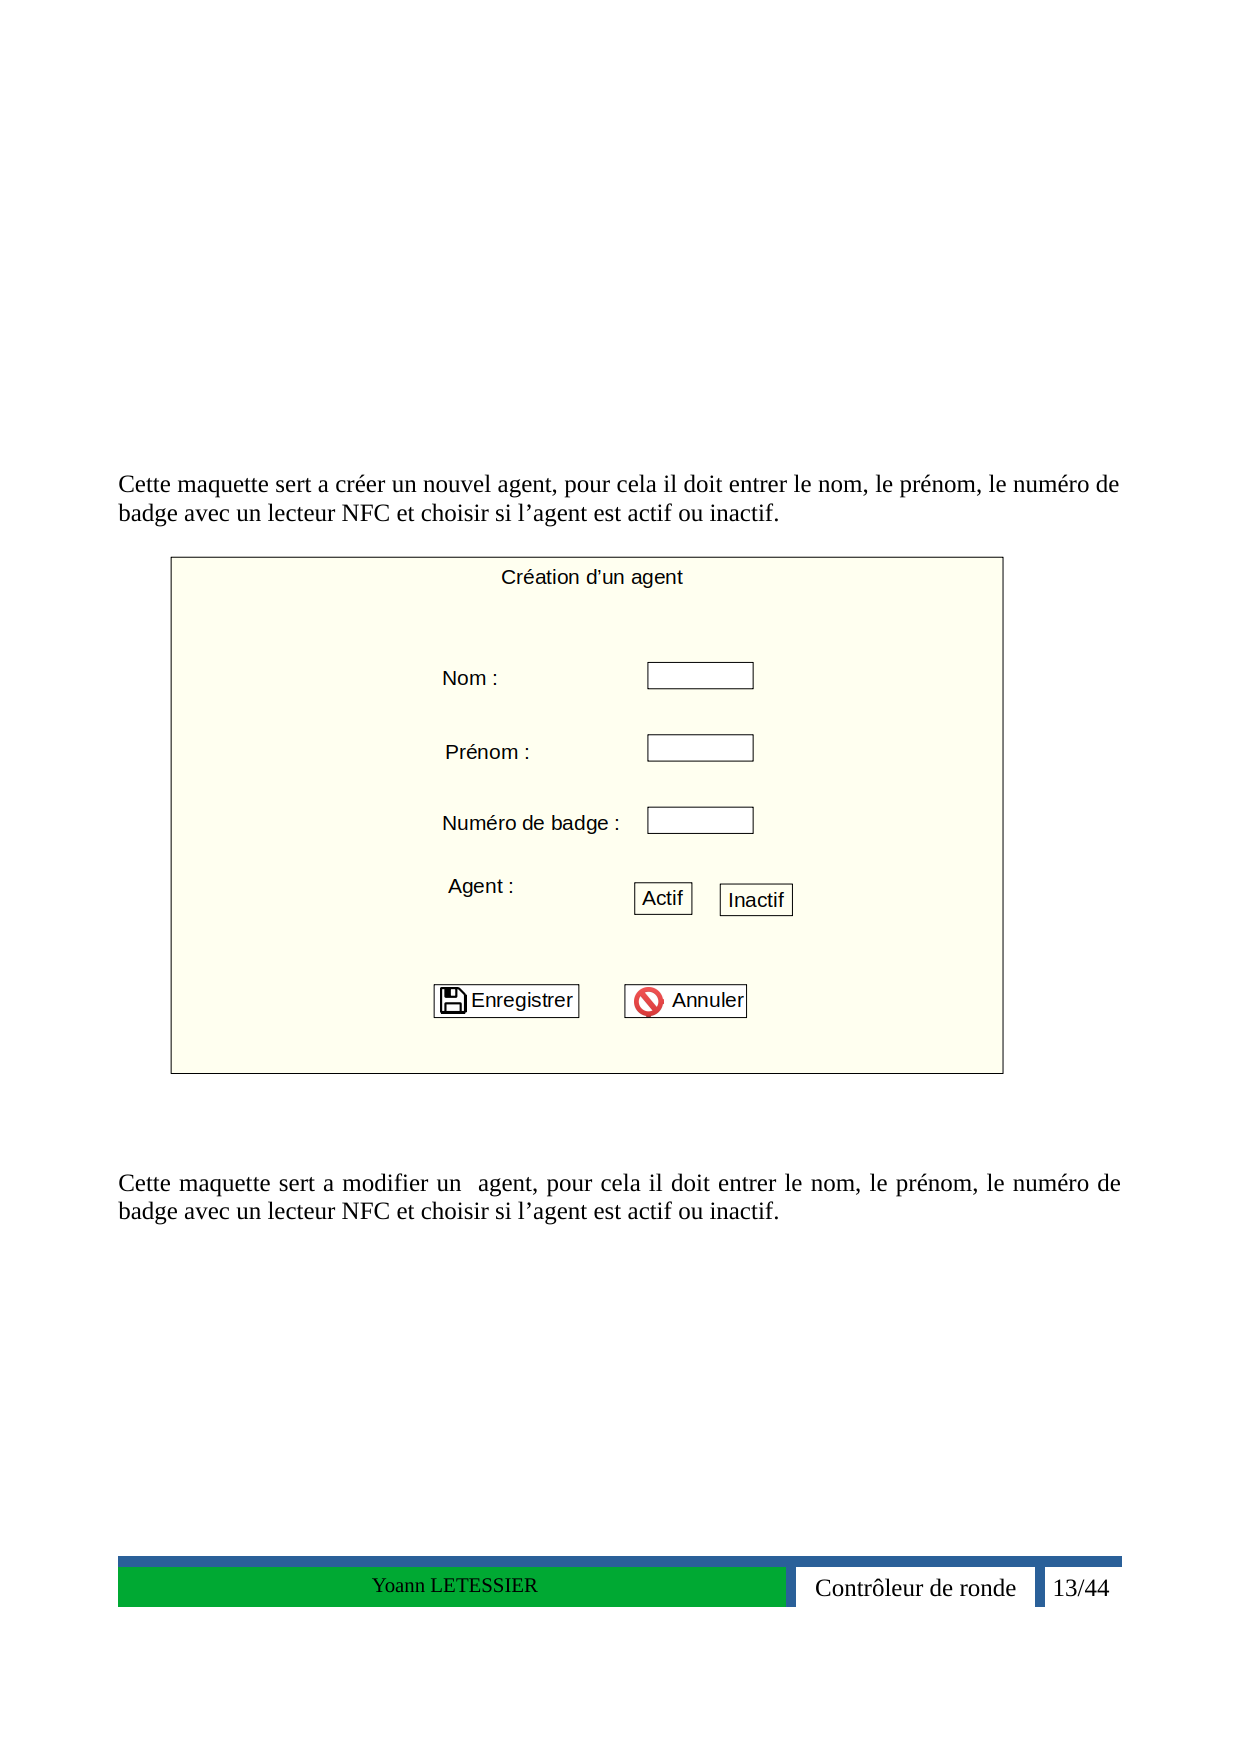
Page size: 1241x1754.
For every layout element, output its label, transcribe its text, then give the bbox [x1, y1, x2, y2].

text Cette maquette sert a modifier un agent, pour cela il doit entrer le nom, le prénom, le numéro de badge avec un lecteur NFC et choisir si l’agent est actif ou inactif. [118, 1168, 1122, 1225]
text Cette maquette sert a créer un nouvel agent, pour cela il doit entrer le nom, le prénom, le numéro de badge avec un lecteur NFC et choisir si l’agent est actif ou inactif. [118, 469, 1122, 527]
picture [155, 554, 1013, 1082]
